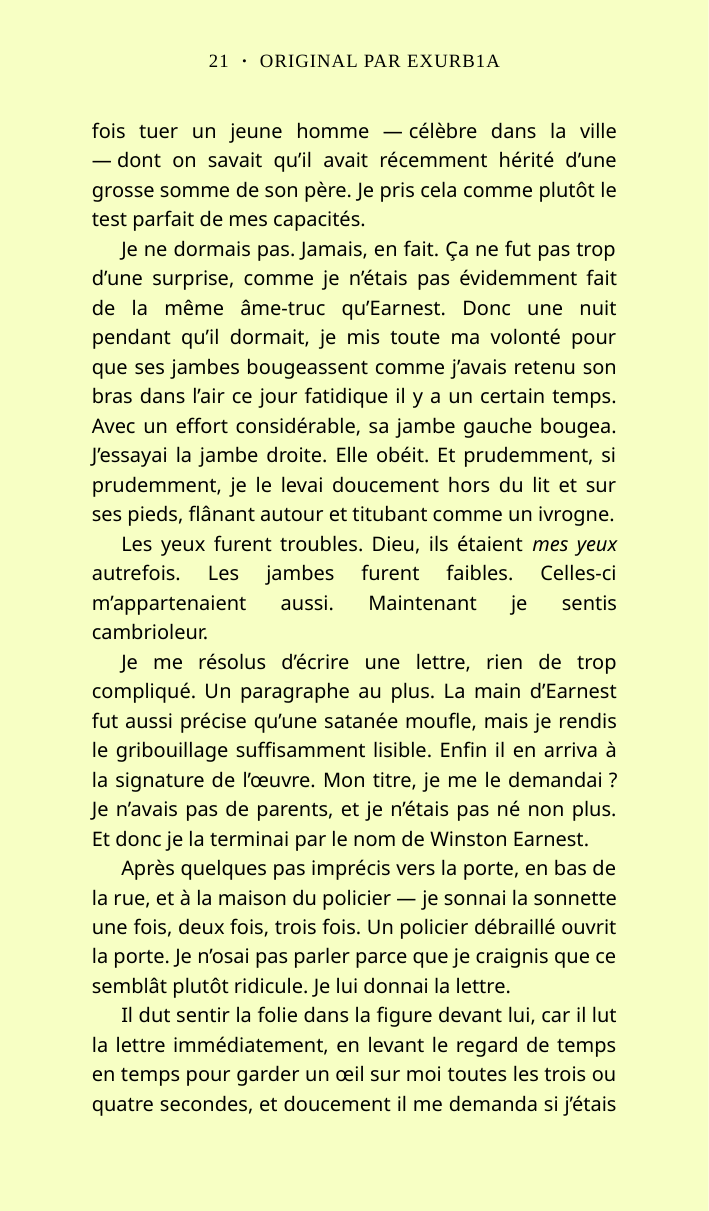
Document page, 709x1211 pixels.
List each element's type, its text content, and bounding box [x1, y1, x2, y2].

text Il dut sentir la folie dans la figure devant lui, car il lut la lettre immédiatement, en levant le regard de temps en temps pour garder un œil sur moi toutes les trois ou quatre secondes, et doucement il me demanda si j’étais [92, 999, 617, 1117]
text Je ne dormais pas. Jamais, en fait. Ça ne fut pas trop d’une surprise, comme je n’étais pas évidemment fait de la même âme-truc qu’Earnest. Donc une nuit pendant qu’il dormait, je mis toute ma volonté pour que ses jambes bougeassent comme j’avais retenu son bras dans l’air ce jour fatidique il y a un certain temps. Avec un effort considérable, sa jambe gauche bougea. J’essayai la jambe droite. Elle obéit. Et prudemment, si prudemment, je le levai doucement hors du lit et sur ses pieds, flânant autour et titubant comme un ivrogne. [92, 233, 617, 528]
text Les yeux furent troubles. Dieu, ils étaient mes yeux autrefois. Les jambes furent faibles. Celles-ci m’appartenaient aussi. Maintenant je sentis cambrioleur. [92, 528, 617, 646]
text Après quelques pas imprécis vers la porte, en bas de la rue, et à la maison du policier — je sonnai la sonnette une fois, deux fois, trois fois. Un policier débraillé ouvrit la porte. Je n’osai pas parler parce que je craignis que ce semblât plutôt ridicule. Je lui donnai la lettre. [92, 852, 617, 999]
text Je me résolus d’écrire une lettre, rien de trop compliqué. Un paragraphe au plus. La main d’Earnest fut aussi précise qu’une satanée moufle, mais je rendis le gribouillage suffisamment lisible. Enfin il en arriva à la signature de l’œuvre. Mon titre, je me le demandai ? Je n’avais pas de parents, et je n’étais pas né non plus. Et donc je la terminai par le nom de Winston Earnest. [92, 646, 617, 852]
text fois tuer un jeune homme — célèbre dans la ville — dont on savait qu’il avait récemment hérité d’une grosse somme de son père. Je pris cela comme plutôt le test parfait de mes capacités. [92, 115, 617, 233]
